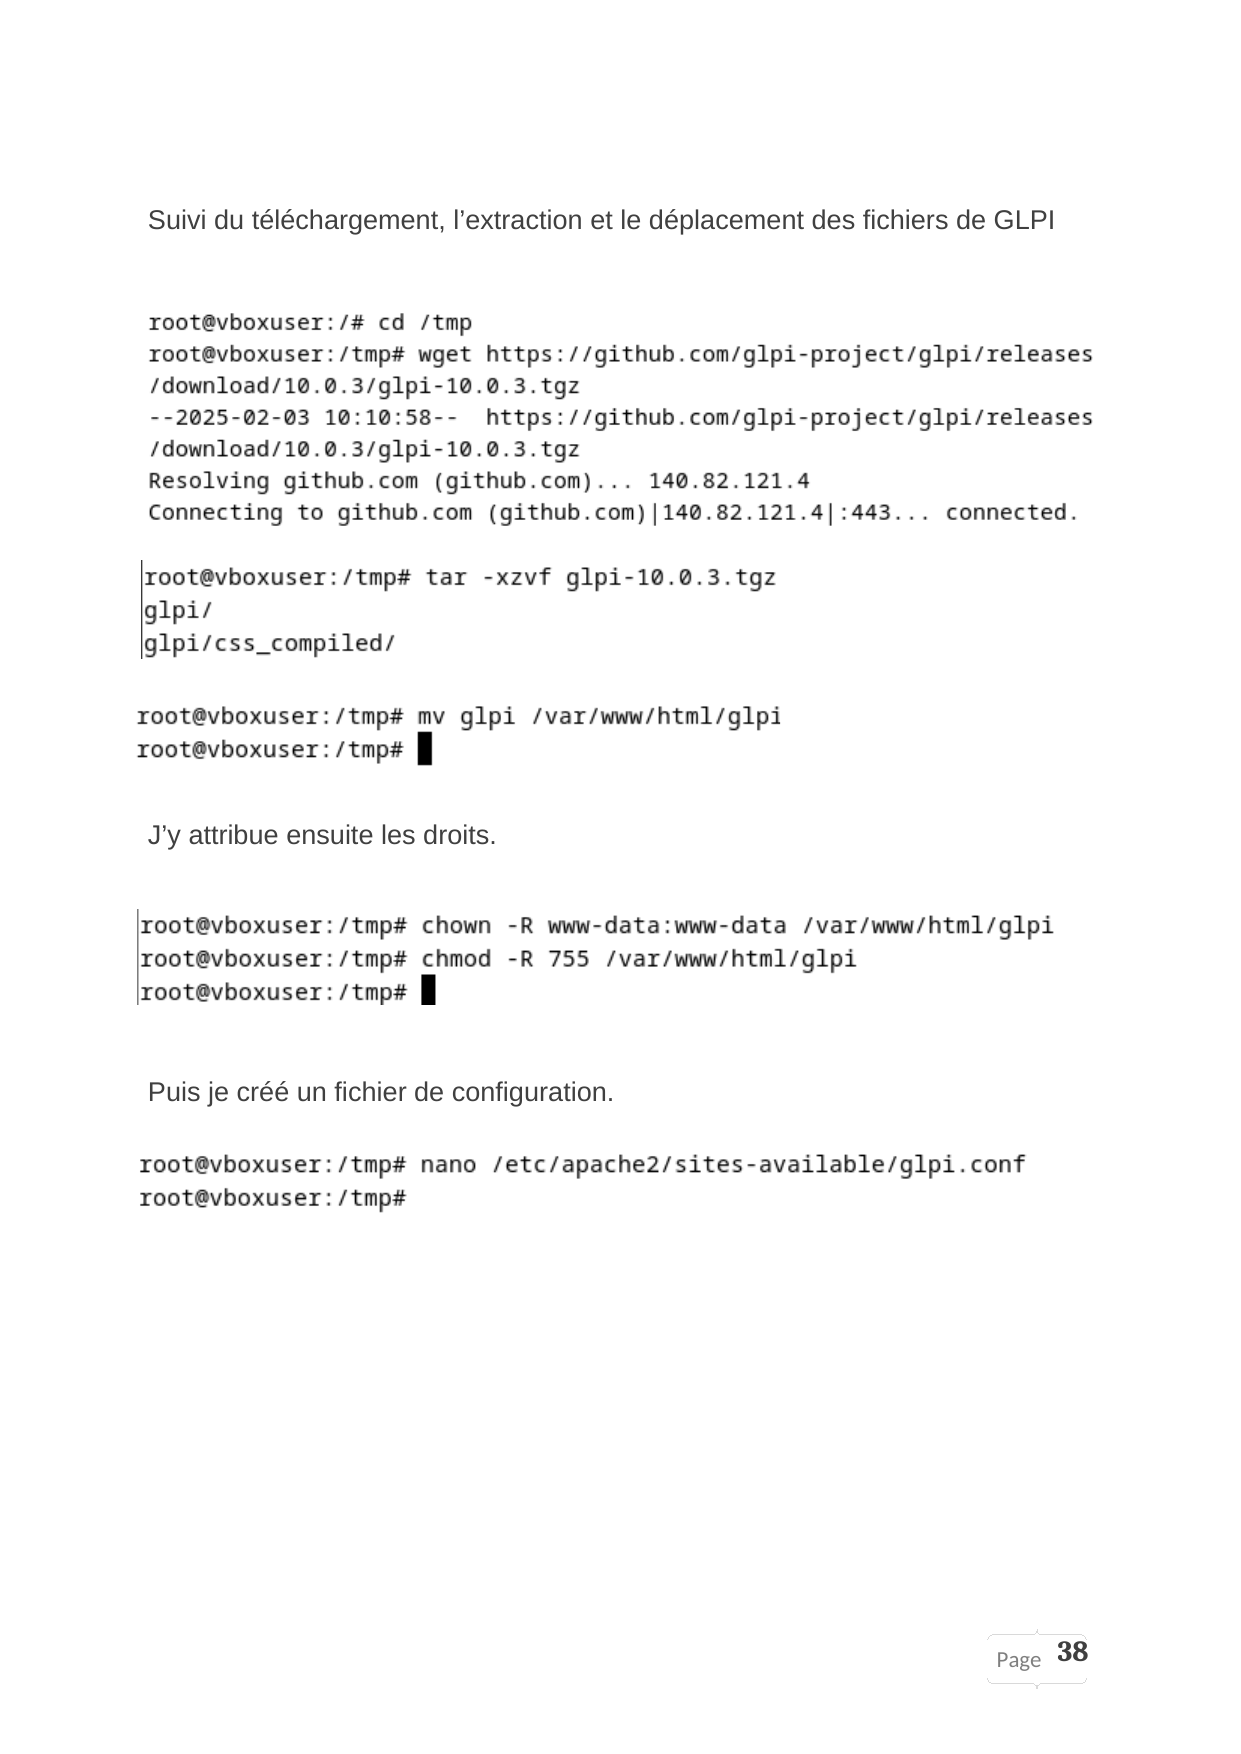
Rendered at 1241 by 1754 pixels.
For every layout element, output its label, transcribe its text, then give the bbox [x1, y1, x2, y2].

picture [137, 909, 1066, 1005]
picture [139, 1148, 1035, 1214]
text J’y attribue ensuite les droits. Puis je créé un fichier de configuration. [148, 529, 1093, 1381]
picture [147, 312, 1093, 529]
picture [135, 702, 781, 767]
picture [141, 560, 793, 659]
text [148, 1406, 1093, 1581]
text Suivi du téléchargement, l’extraction et le déplacement des fichiers de GLPI [148, 204, 1093, 312]
